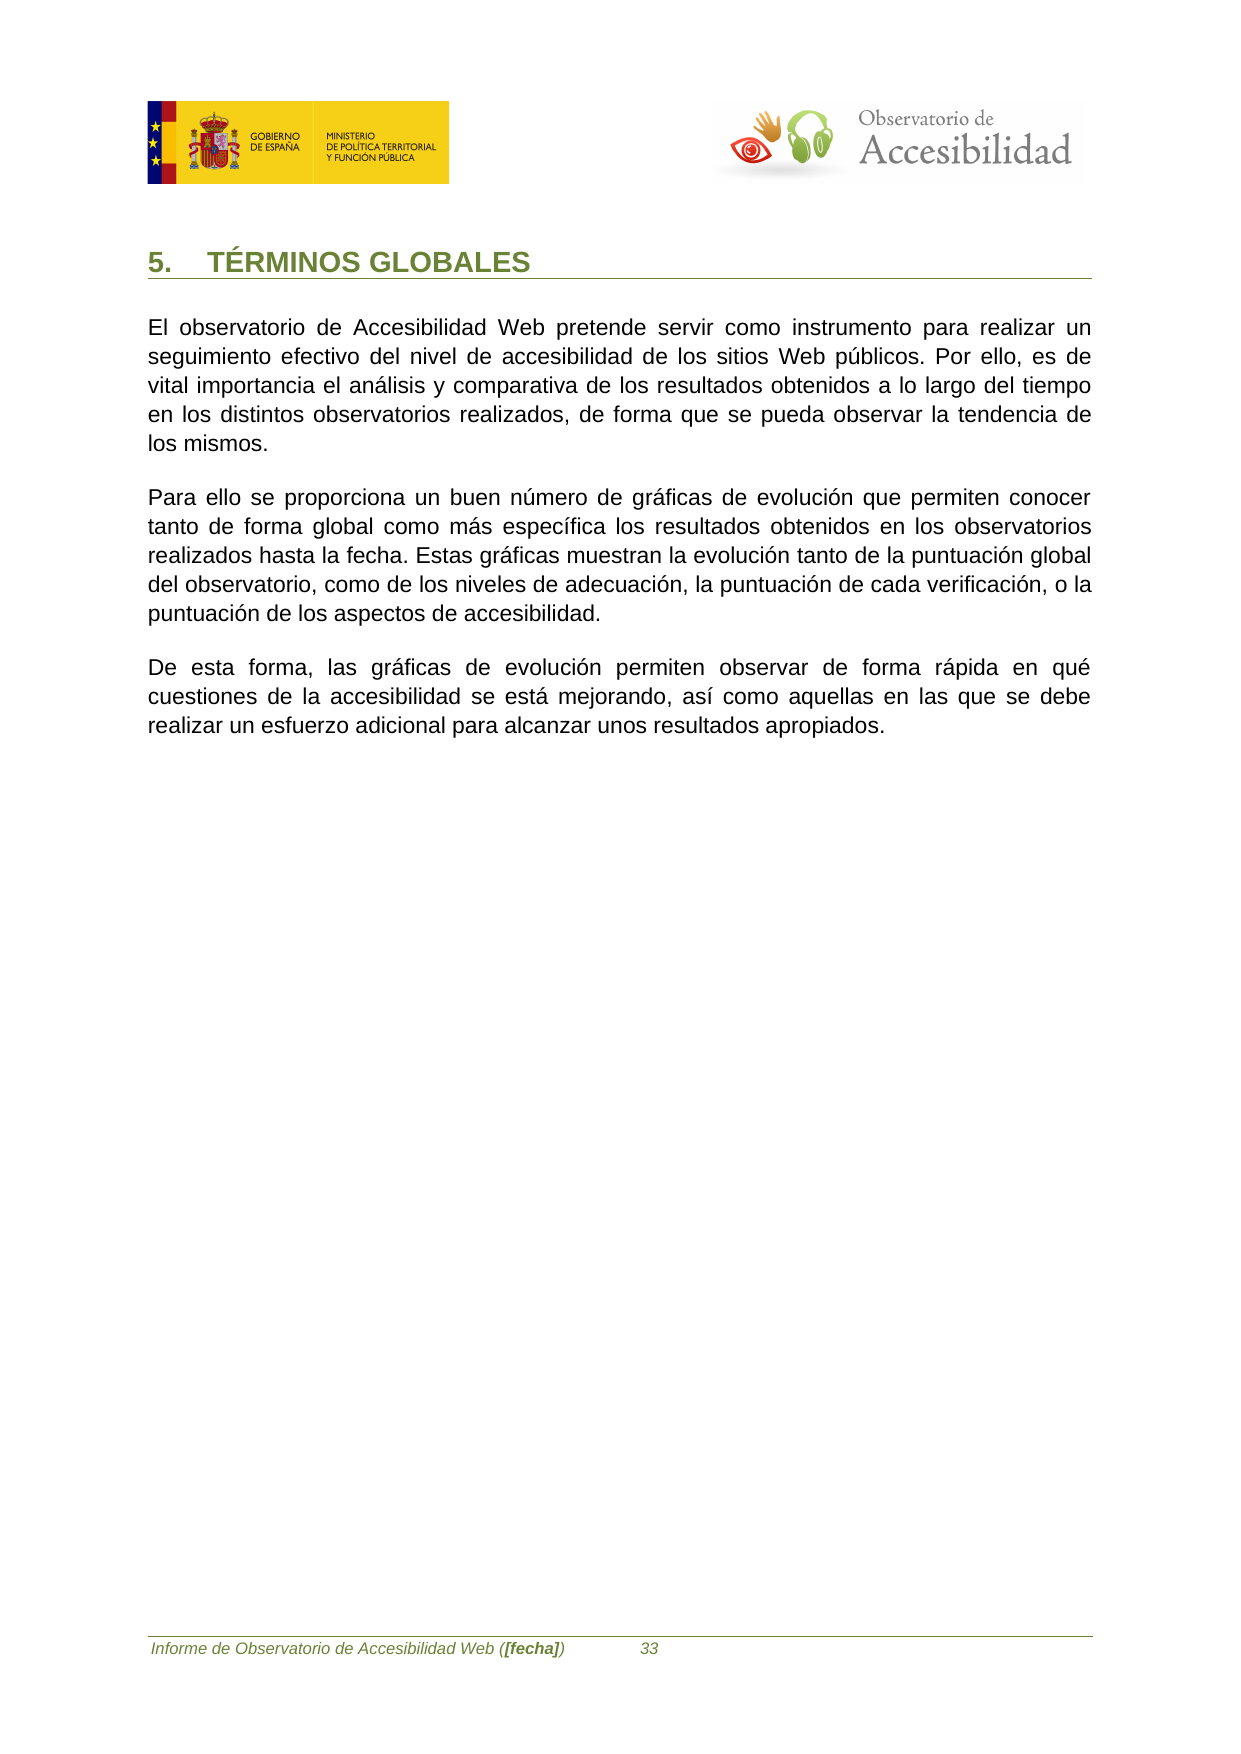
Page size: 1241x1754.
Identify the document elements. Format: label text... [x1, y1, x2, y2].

picture [710, 101, 1086, 184]
picture [147, 101, 450, 184]
text El observatorio de Accesibilidad Web pretende servir como instrumento para realizar un seguimiento efectivo del nivel de accesibilidad de los sitios Web públicos. Por ello, es de vital importancia el análisis y comparativa de los resultados obtenidos a lo largo del tiempo en los distintos observatorios realizados, de forma que se pueda observar la tendencia de los mismos. [148, 314, 1092, 456]
text De esta forma, las gráficas de evolución permiten observar de forma rápida en qué cuestiones de la accesibilidad se está mejorando, así como aquellas en las que se debe realizar un esfuerzo adicional para alcanzar unos resultados apropiados. [148, 654, 1092, 738]
text Para ello se proporciona un buen número de gráficas de evolución que permiten conocer tanto de forma global como más específica los resultados obtenidos en los observatorios realizados hasta la fecha. Estas gráficas muestran la evolución tanto de la puntuación global del observatorio, como de los niveles de adecuación, la puntuación de cada verificación, o la puntuación de los aspectos de accesibilidad. [148, 484, 1092, 626]
subtitle TÉRMINOS GLOBALES [148, 245, 1092, 278]
